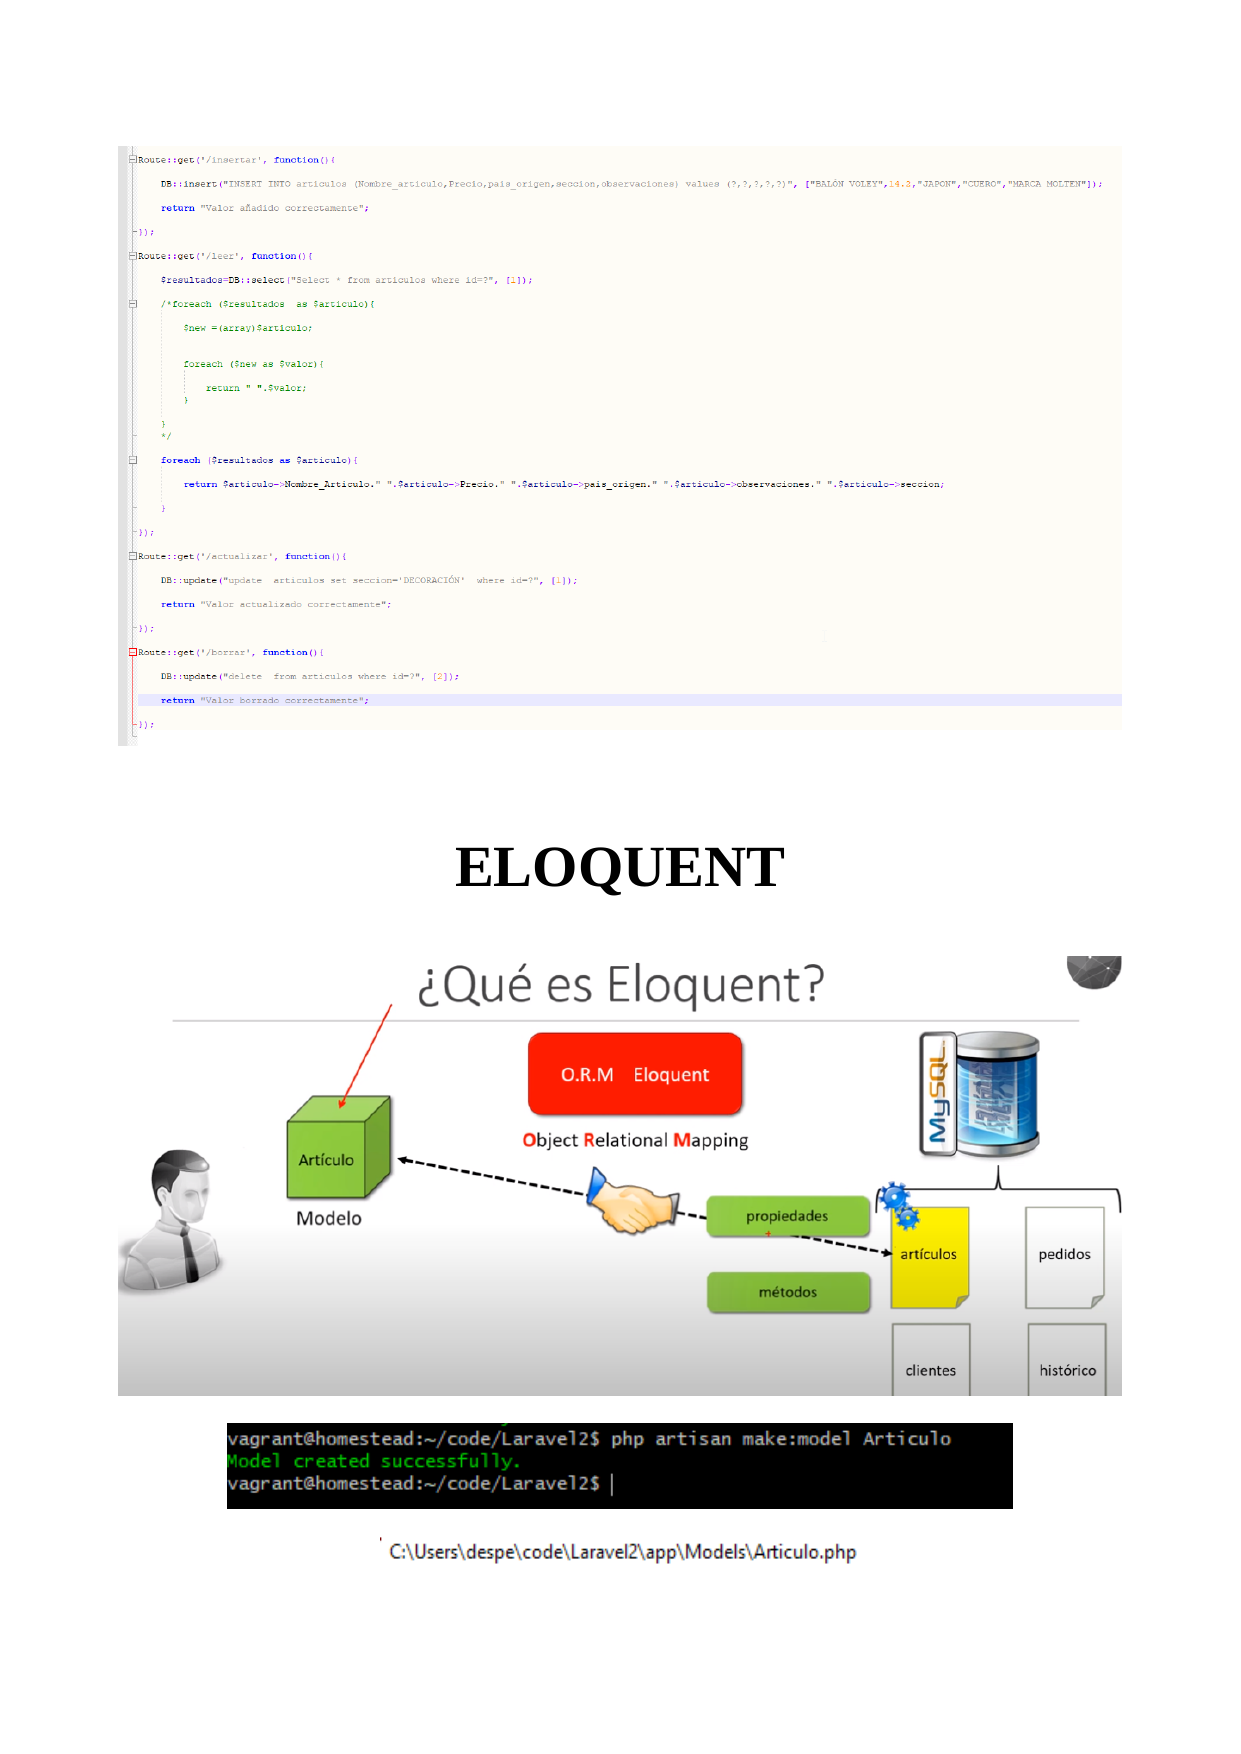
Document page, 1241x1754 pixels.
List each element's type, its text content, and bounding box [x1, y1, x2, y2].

picture [118, 146, 1122, 746]
text ELOQUENT [118, 832, 1122, 899]
picture [118, 956, 1122, 1396]
picture [227, 1423, 1013, 1509]
picture [380, 1537, 860, 1572]
